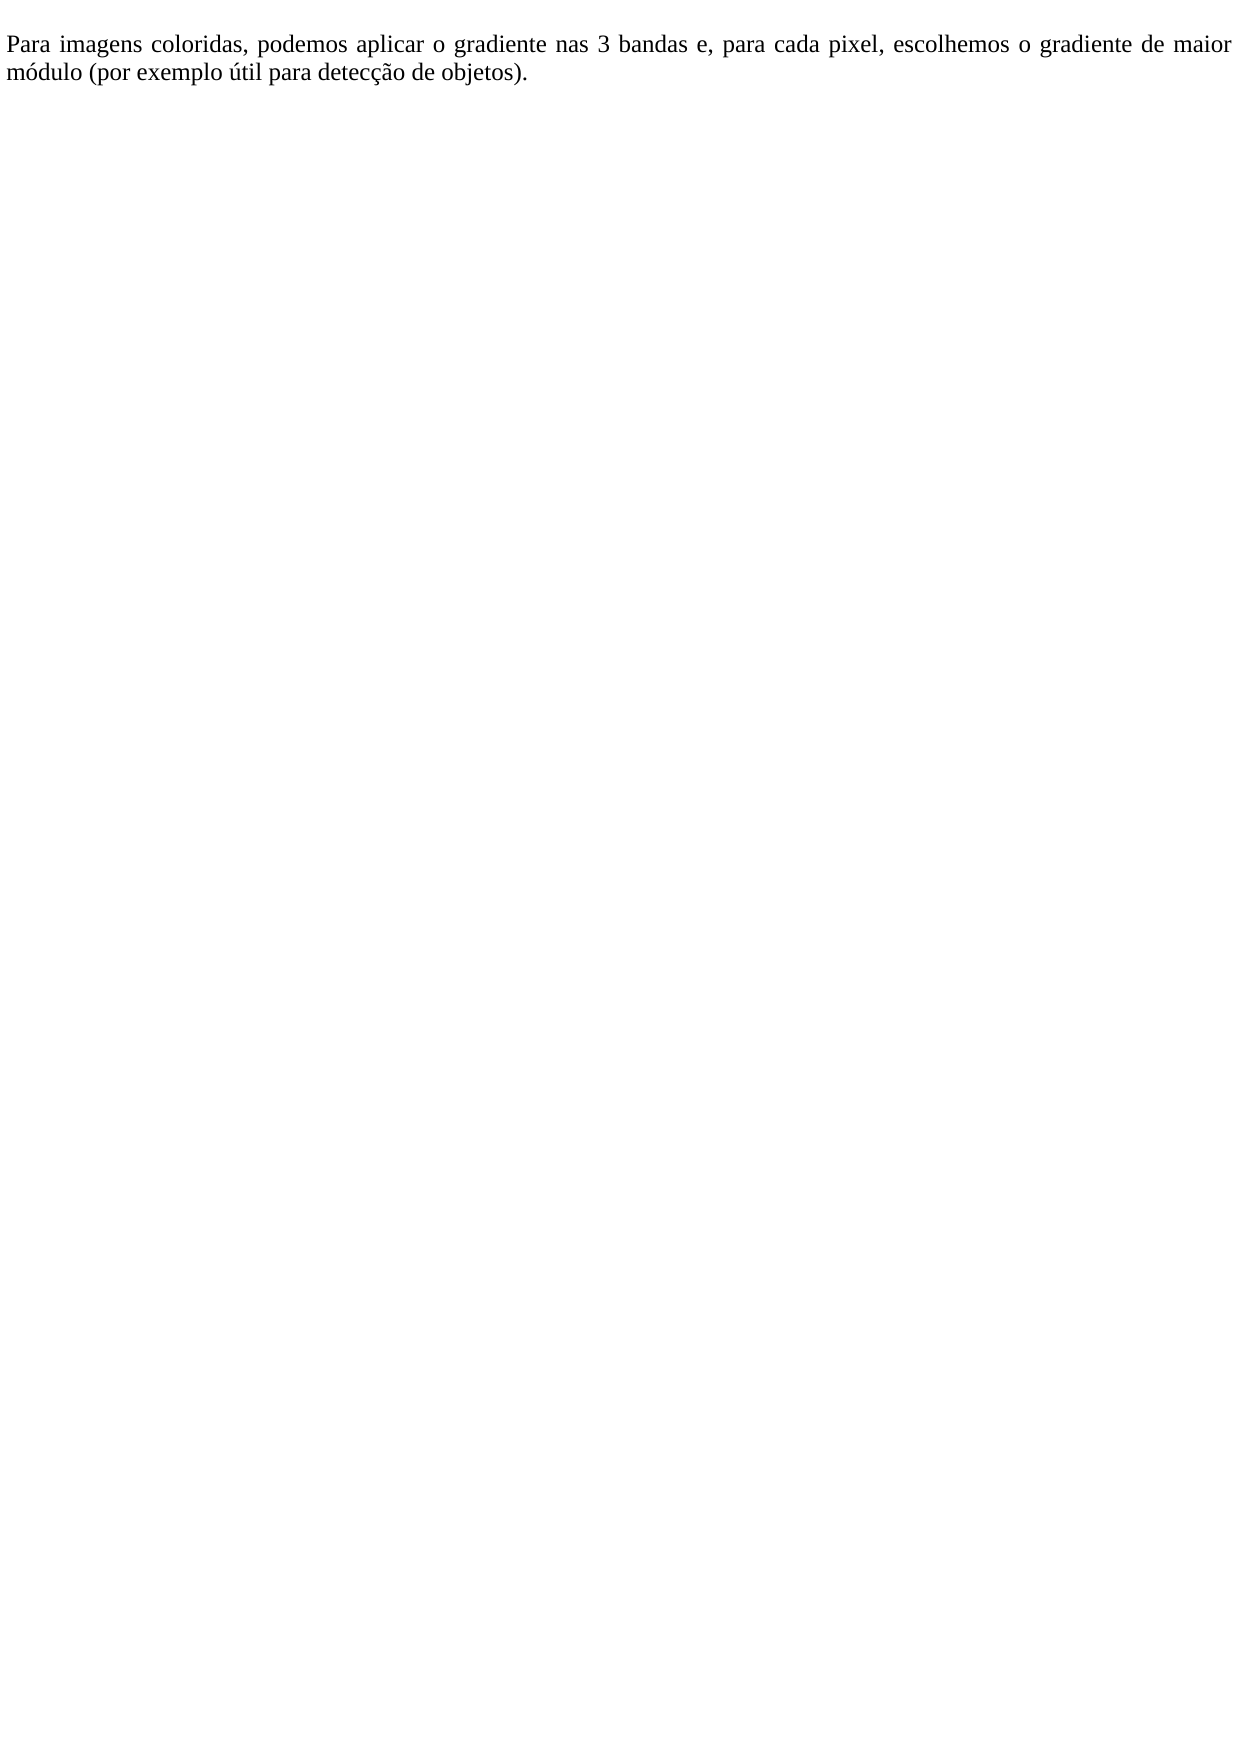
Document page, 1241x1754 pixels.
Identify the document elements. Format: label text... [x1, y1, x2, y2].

text Para imagens coloridas, podemos aplicar o gradiente nas 3 bandas e, para cada pixel, escolhemos o gradiente de maior módulo (por exemplo útil para detecção de objetos). [6, 29, 1234, 86]
